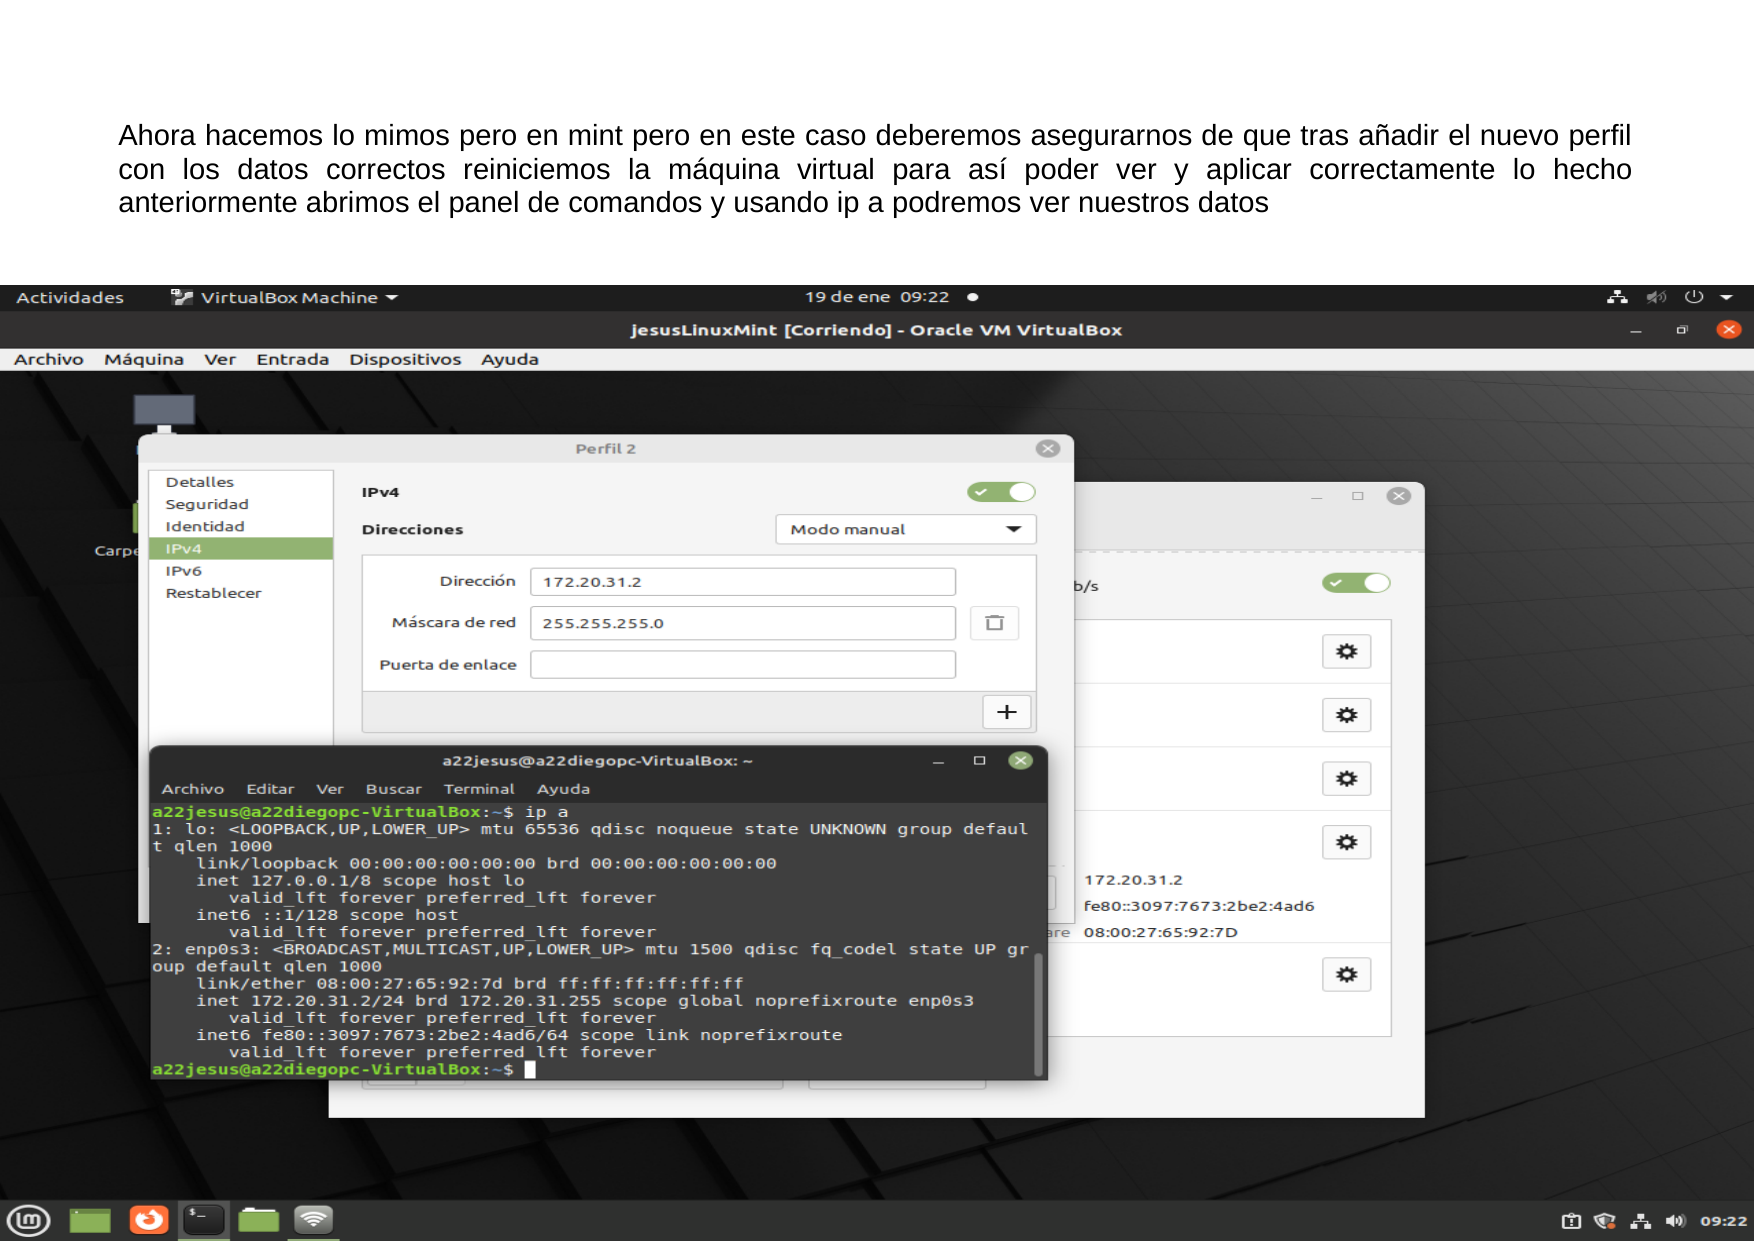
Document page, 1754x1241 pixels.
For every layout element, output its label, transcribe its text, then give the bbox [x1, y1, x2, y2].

picture [0, 285, 1754, 1241]
text Ahora hacemos lo mimos pero en mint pero en este caso deberemos asegurarnos de que tras añadir el nuevo perfil con los datos correctos reiniciemos la máquina virtual para así poder ver y aplicar correctamente lo hecho anteriormente abrimos el panel de comandos y usando ip a podremos ver nuestros datos [118, 118, 1636, 219]
